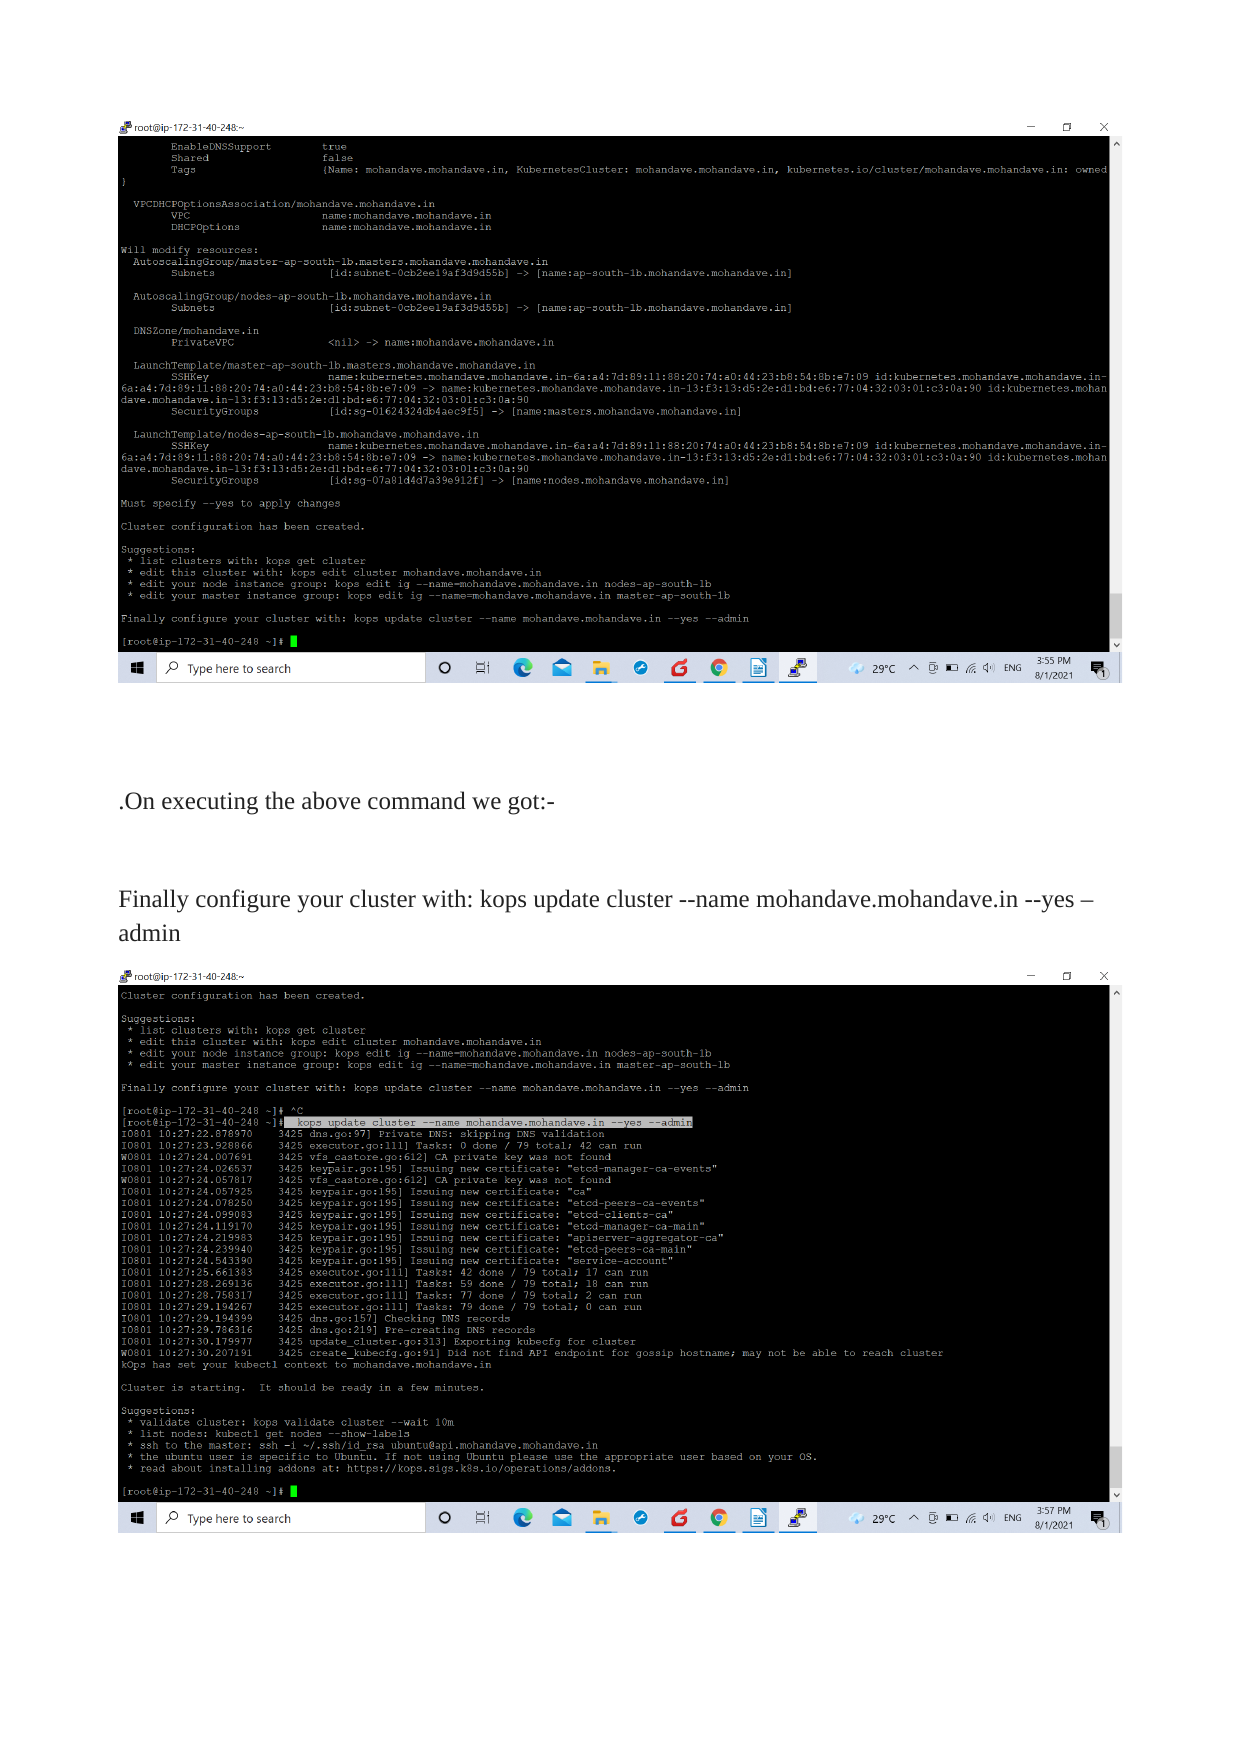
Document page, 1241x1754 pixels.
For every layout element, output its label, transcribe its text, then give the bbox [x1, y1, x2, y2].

text Finally configure your cluster with: kops update cluster --name mohandave.mohandave.in --yes –admin [118, 884, 1122, 947]
picture [118, 118, 1123, 683]
text .On executing the above command we got:- [118, 786, 1122, 815]
picture [118, 967, 1123, 1533]
